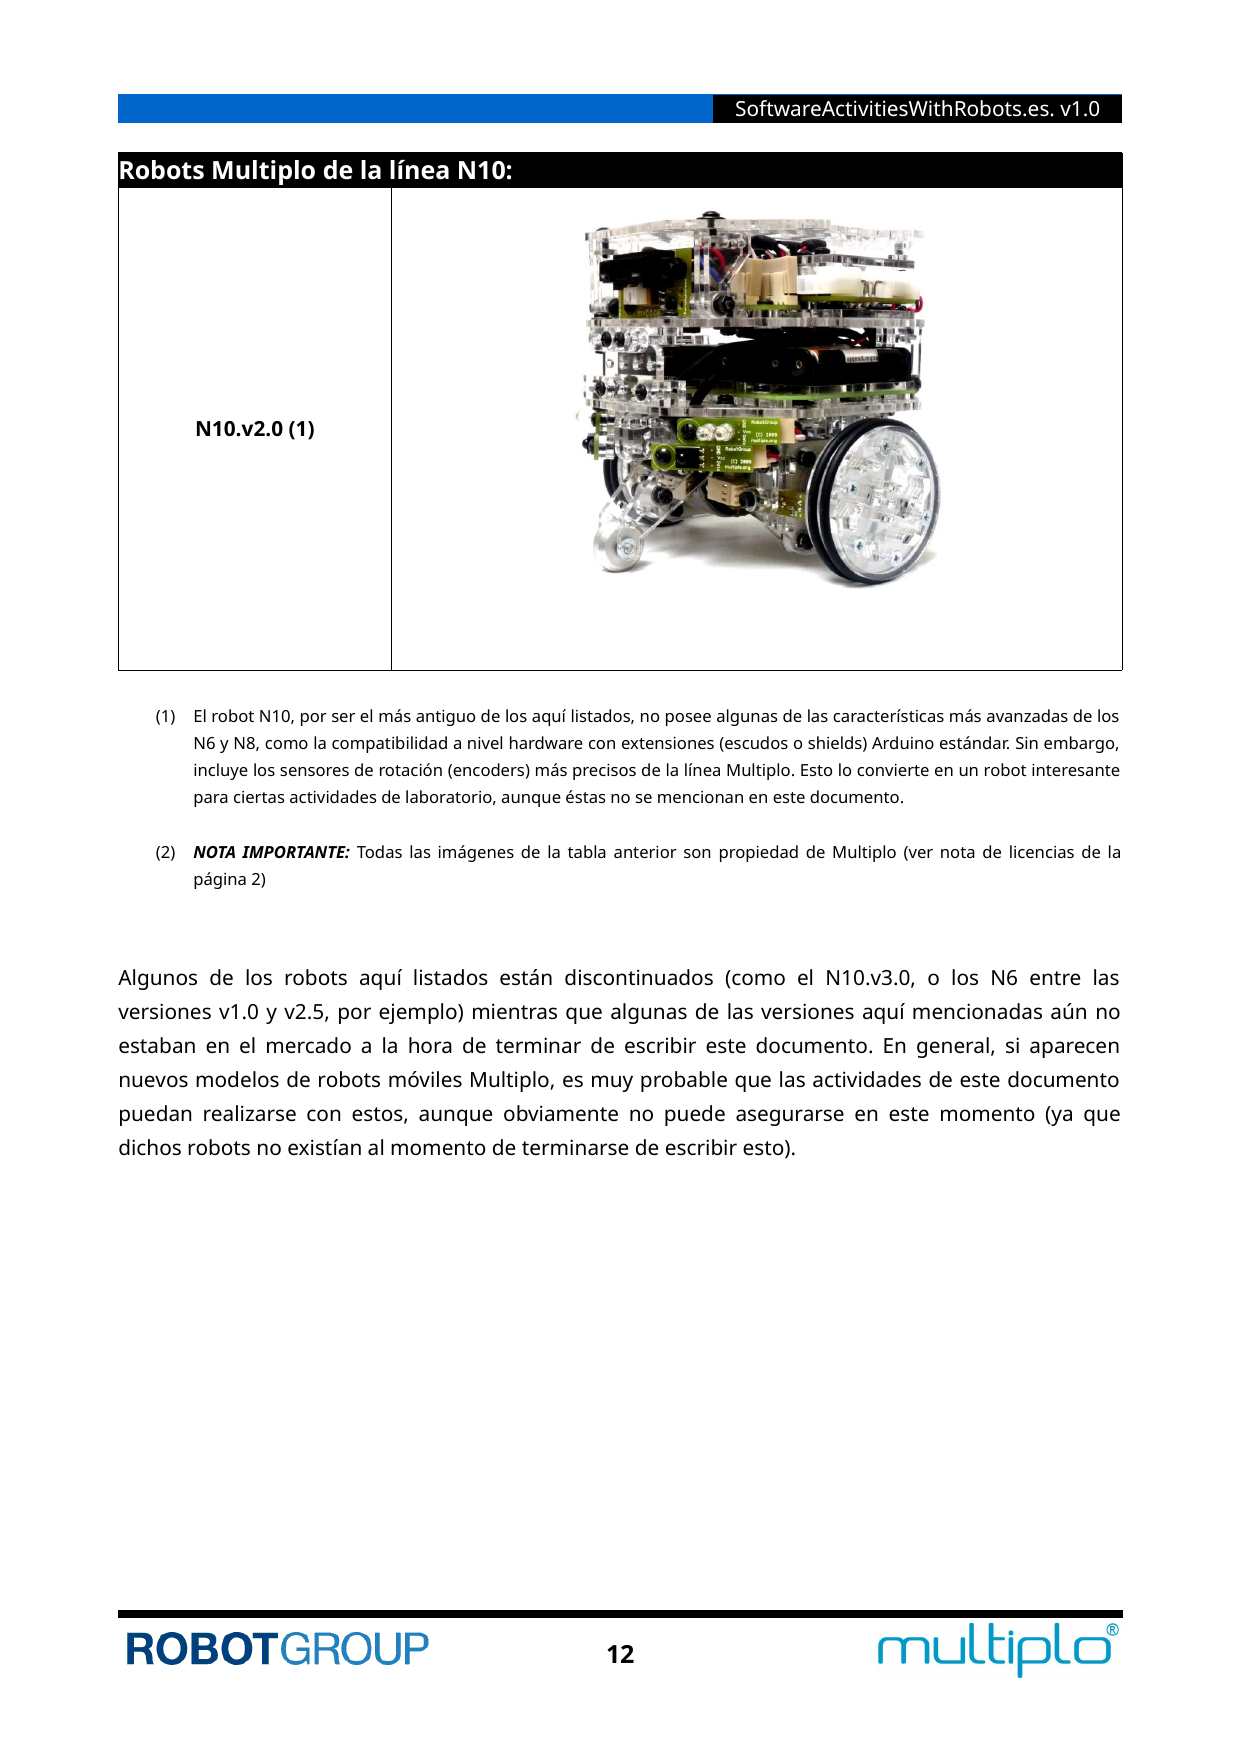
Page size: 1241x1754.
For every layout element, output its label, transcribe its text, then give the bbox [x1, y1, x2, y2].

picture [560, 207, 953, 589]
list El robot N10, por ser el más antiguo de los aquí listados, no posee algunas de las características más avanzadas de los N6 y N8, como la compatibilidad a nivel hardware con extensiones (escudos o shields) Arduino estándar. Sin embargo, incluye los sensores de rotación (encoders) más precisos de la línea Multiplo. Esto lo convierte en un robot interesante para ciertas actividades de laboratorio, aunque éstas no se mencionan en este documento. [156, 704, 1122, 808]
picture [877, 1622, 1123, 1679]
table_cell N10.v2.0 (1) [119, 188, 391, 670]
text Algunos de los robots aquí listados están discontinuados (como el N10.v3.0, o los N6 entre las versiones v1.0 y v2.5, por ejemplo) mientras que algunas de las versiones aquí mencionadas aún no estaban en el mercado a la hora de terminar de escribir este documento. En general, si aparecen nuevos modelos de robots móviles Multiplo, es muy probable que las actividades de este documento puedan realizarse con estos, aunque obviamente no puede asegurarse en este momento (ya que dichos robots no existían al momento de terminarse de escribir esto). [118, 963, 1122, 1161]
list NOTA IMPORTANTE: Todas las imágenes de la tabla anterior son propiedad de Multiplo (ver nota de licencias de la página 2) [156, 840, 1122, 890]
table_cell [392, 188, 1122, 670]
picture [118, 1622, 434, 1673]
